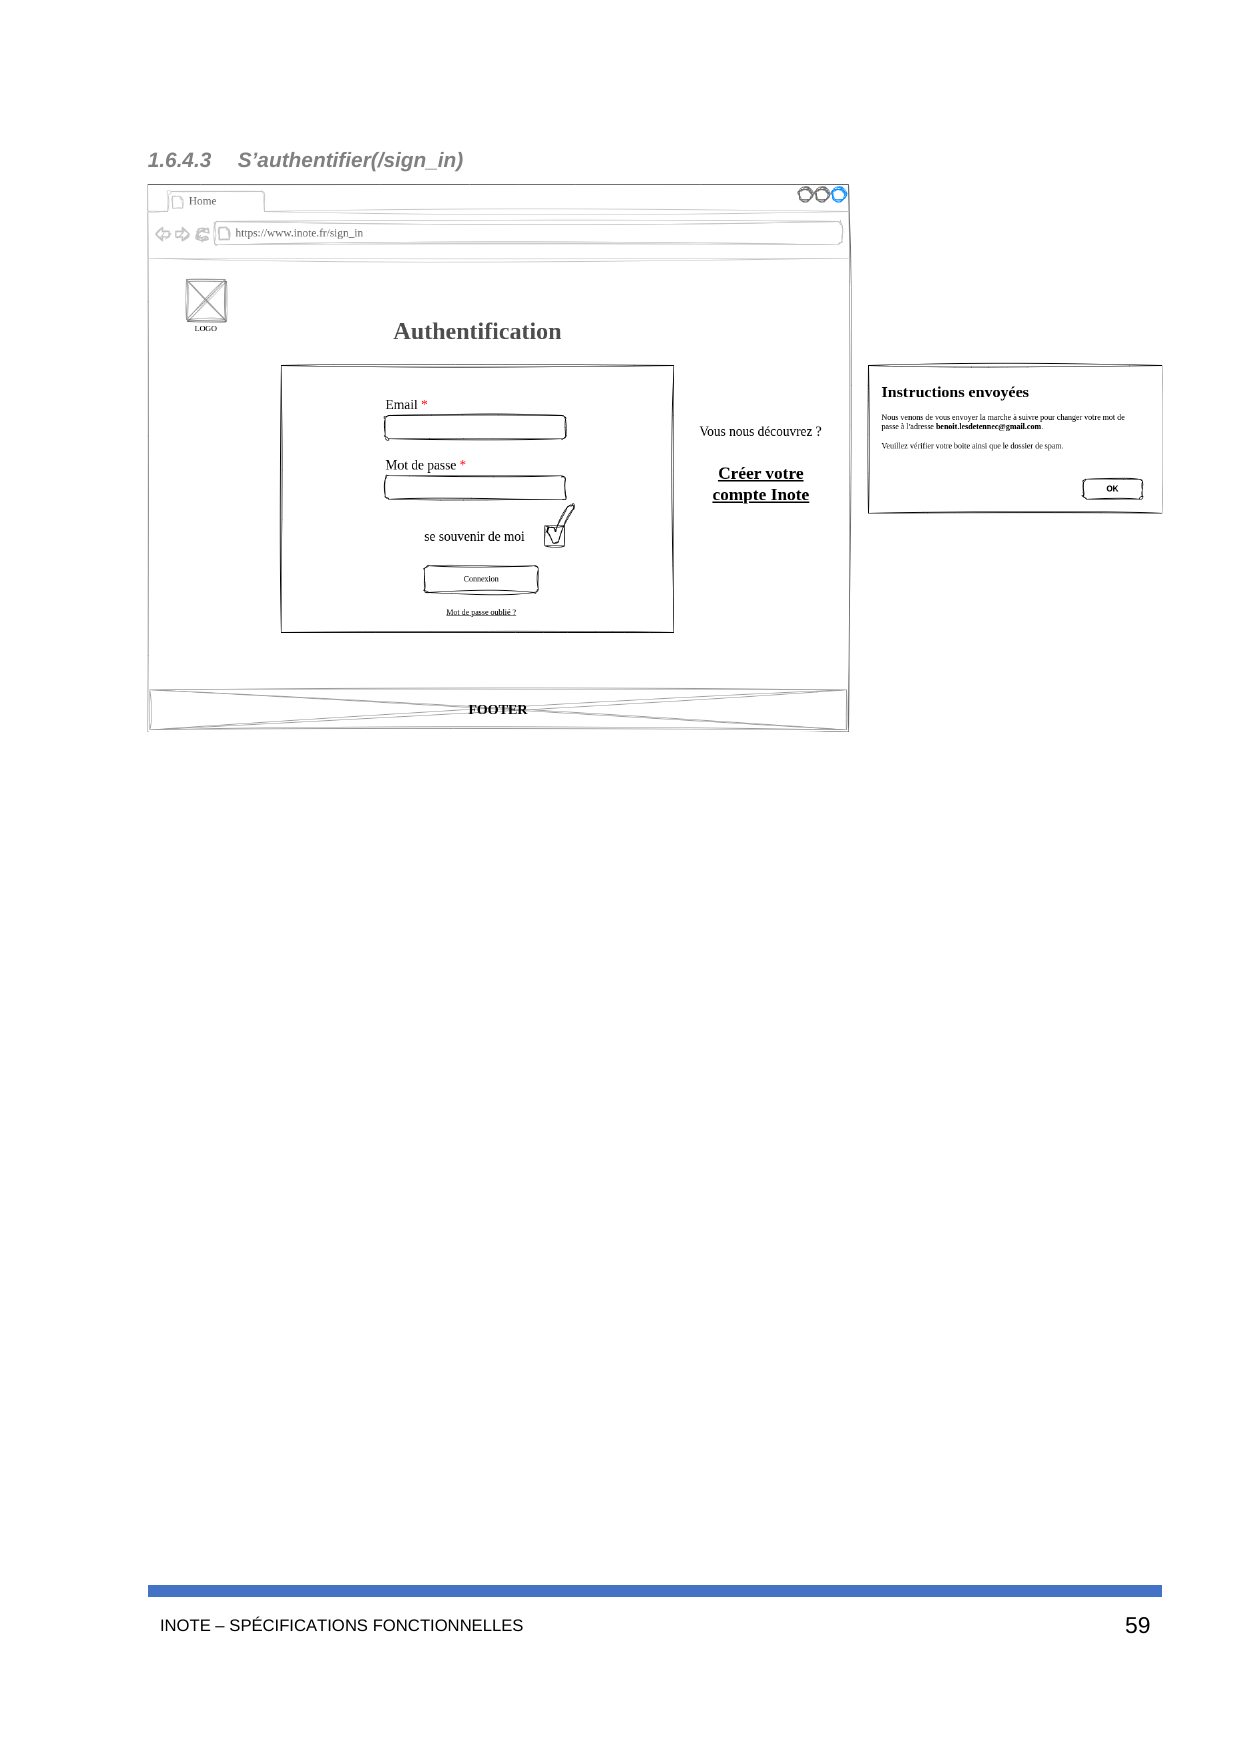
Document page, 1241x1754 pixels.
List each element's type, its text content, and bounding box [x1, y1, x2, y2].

subtitle S’authentifier(/sign_in) [148, 148, 1162, 172]
picture [147, 184, 1163, 732]
